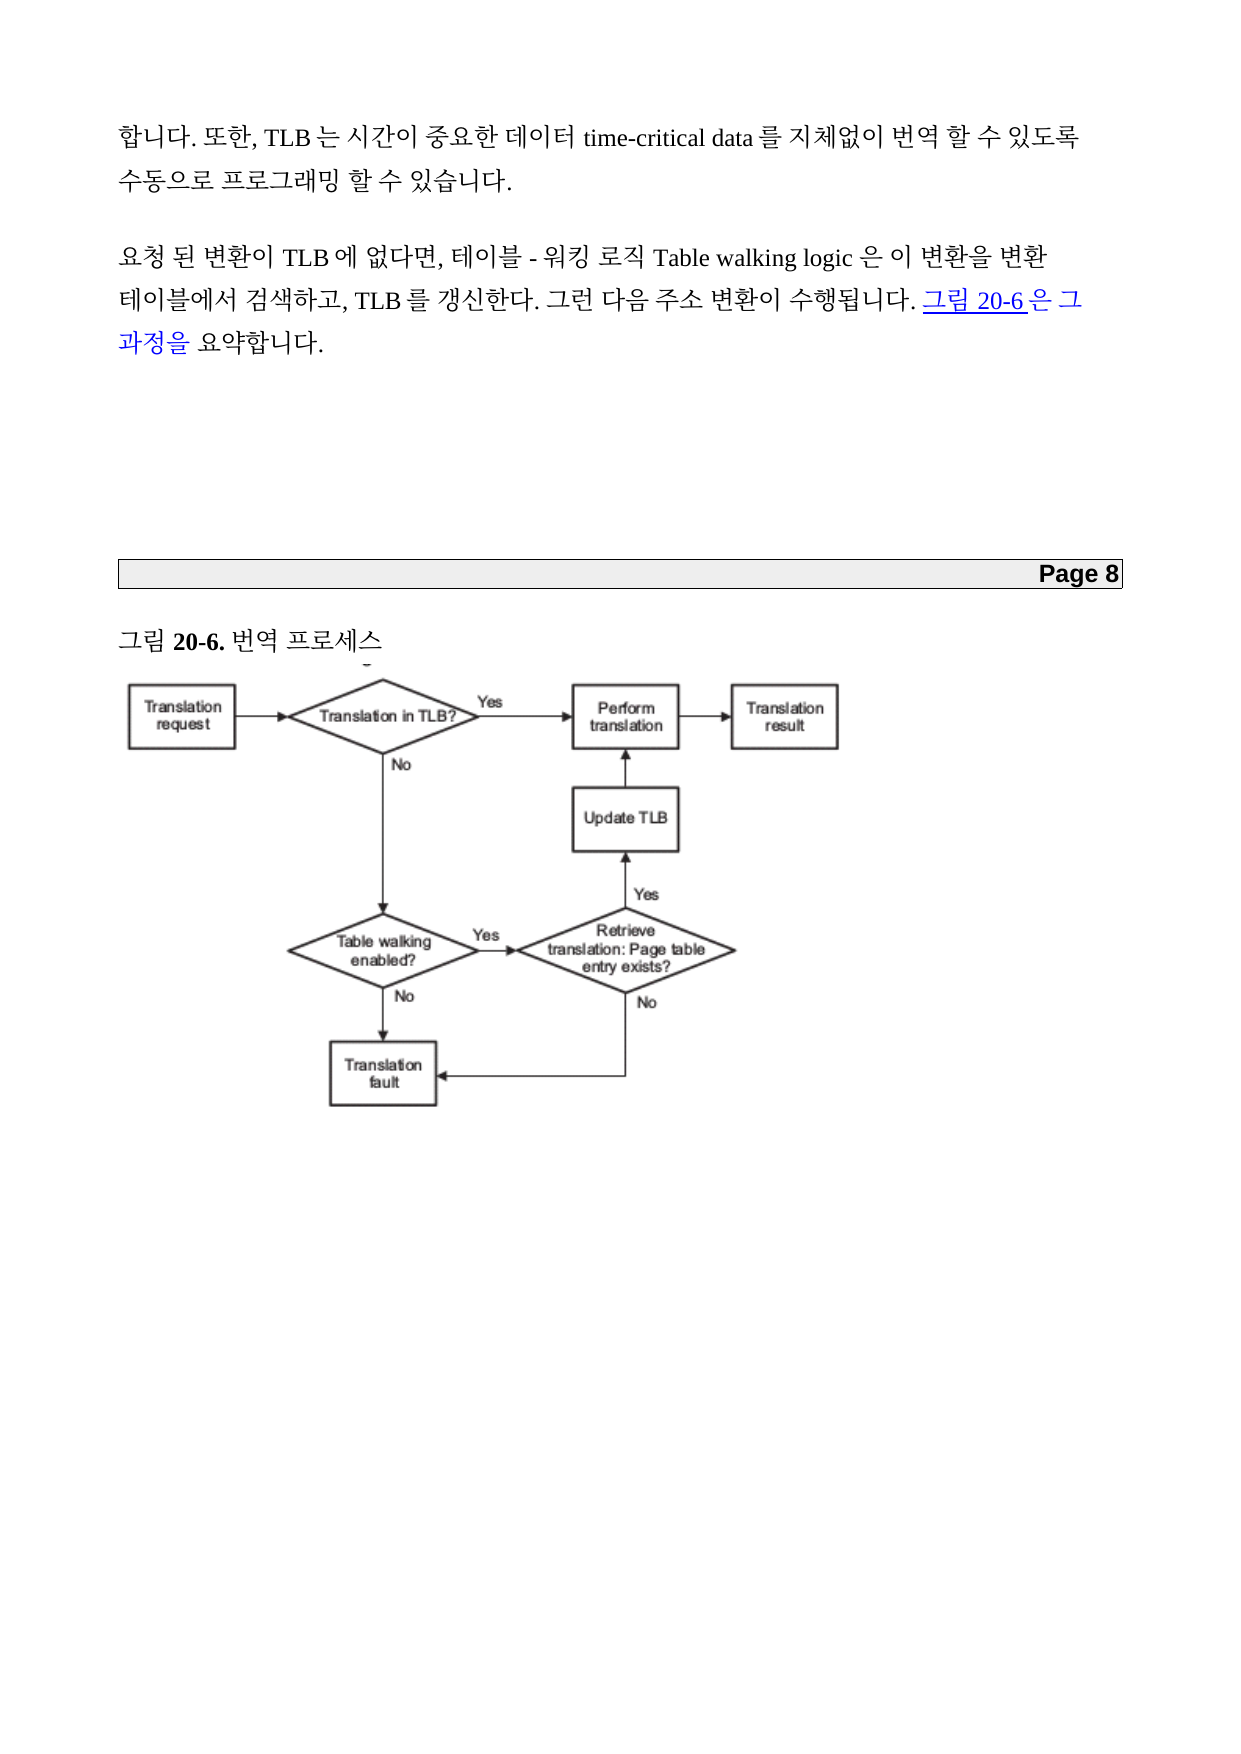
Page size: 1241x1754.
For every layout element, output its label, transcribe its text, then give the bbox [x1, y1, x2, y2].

table_header Page 8 [119, 560, 1122, 588]
text 합니다. 또한, TLB는 시간이 중요한 데이터 time-critical data를 지체없이 번역 할 수 있도록 수동으로 프로그래밍 할 수 있습니다. [118, 118, 1122, 197]
text 요청 된 변환이 TLB에 없다면, 테이블 - 워킹 로직 Table walking logic 은 이 변환을 변환 테이블에서 검색하고, TLB를 갱신한다. 그런 다음 주소 변환이 수행됩니다. 그림 20-6은 그 과정을 요약합니다. [118, 238, 1122, 360]
text 그림 20-6. 번역 프로세스 [118, 621, 1122, 657]
